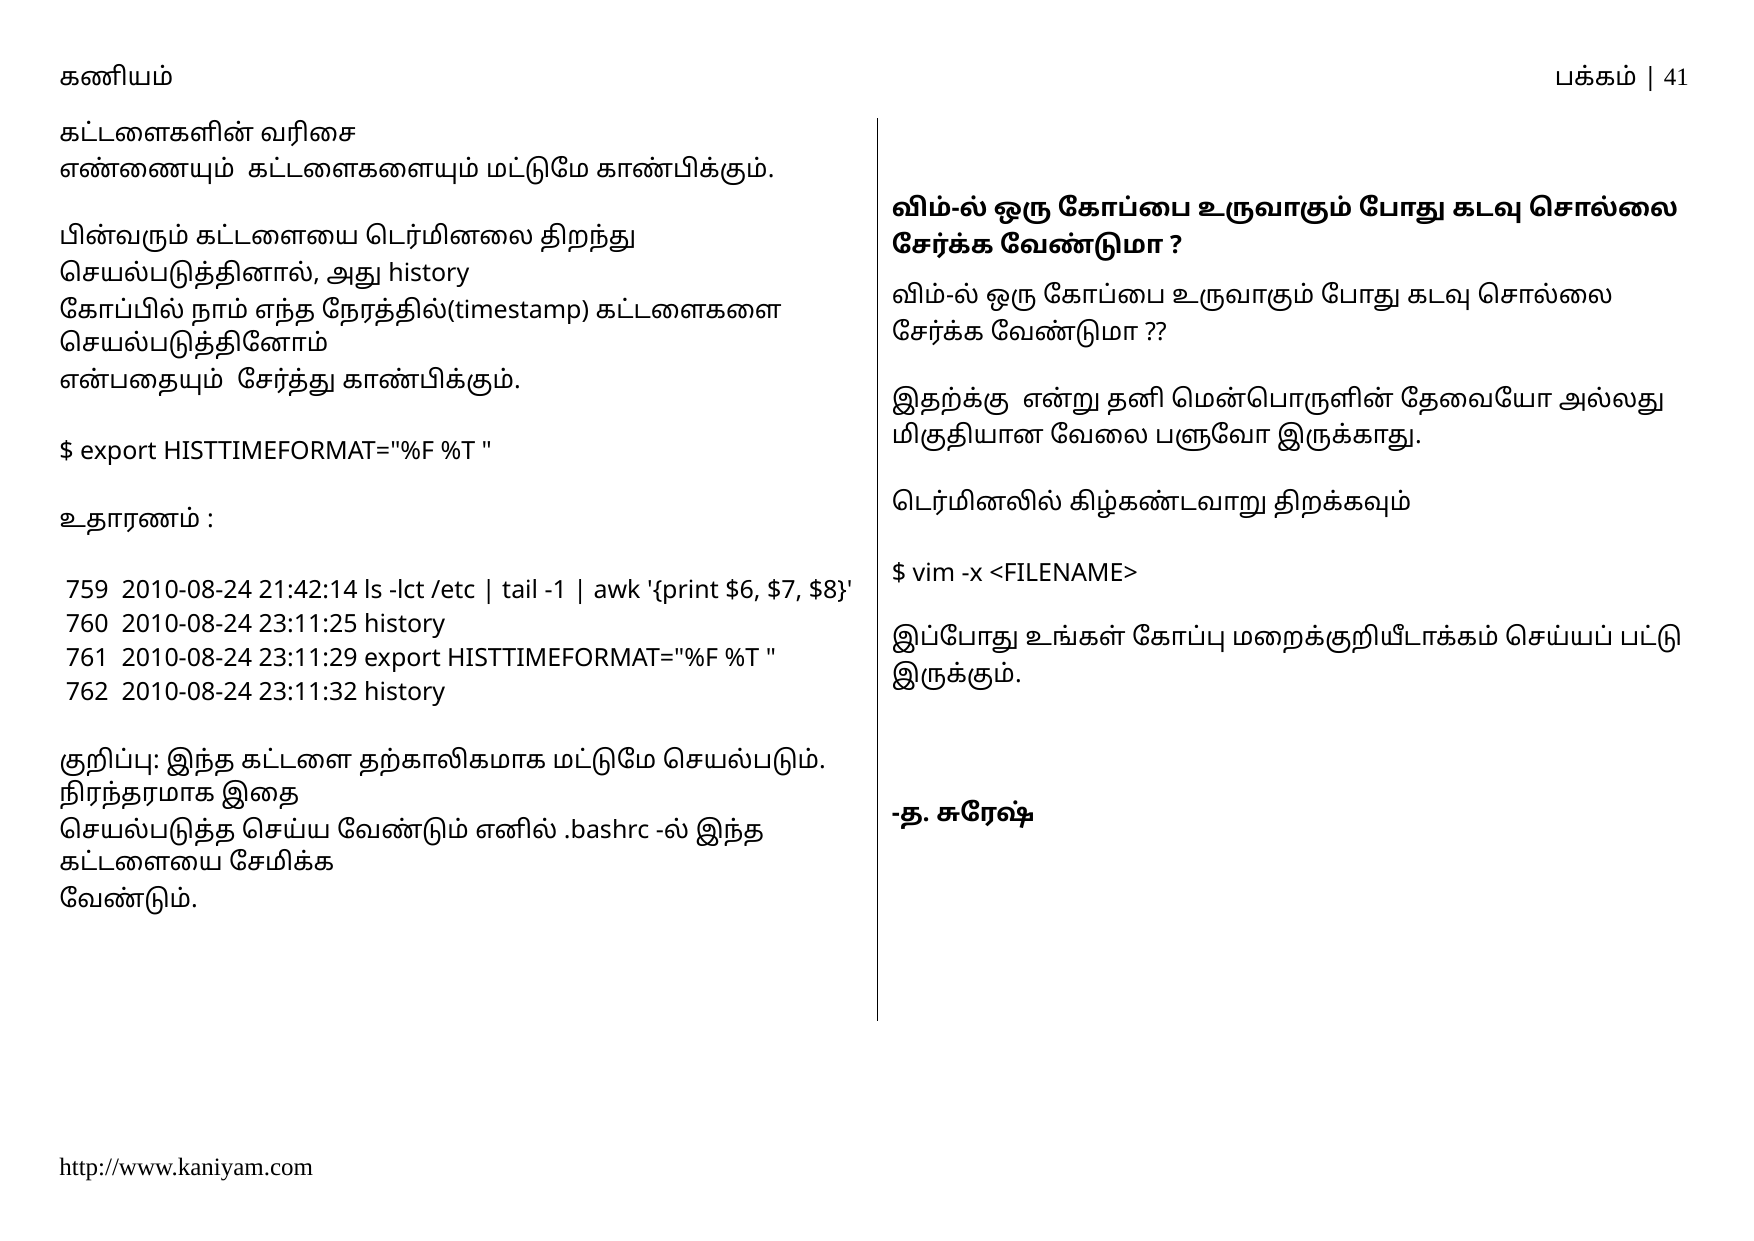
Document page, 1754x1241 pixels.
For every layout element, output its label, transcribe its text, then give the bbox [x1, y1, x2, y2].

subtitle விம்-ல் ஒரு கோப்பை உருவாகும் போது கடவு சொல்லை சேர்க்க வேண்டுமா ?? இதற்க்கு என்று தனி மென்பொருளின் தேவையோ அல்லது மிகுதியான வேலை பளுவோ இருக்காது. டெர்மினலில் கிழ்கண்டவாறு திறக்கவும் $ vim -x <FILENAME> இப்போது உங்கள் கோப்பு மறைக்குறியீடாக்கம் செய்யப் பட்டு இருக்கும். [892, 277, 1695, 693]
subtitle கட்டளைகளின் வரிசை எண்ணையும் கட்டளைகளையும் மட்டுமே காண்பிக்கும். பின்வரும் கட்டளையை டெர்மினலை திறந்து செயல்படுத்தினால், அது history கோப்பில் நாம் எந்த நேரத்தில்(timestamp) கட்டளைகளை செயல்படுத்தினோம் என்பதையும் சேர்த்து காண்பிக்கும். $ export HISTTIMEFORMAT="%F %T " உதாரணம் : 759 2010-08-24 21:42:14 ls -lct /etc | tail -1 | awk '{print $6, $7, $8}' 760 2010-08-24 23:11:25 history 761 2010-08-24 23:11:29 export HISTTIMEFORMAT="%F %T " 762 2010-08-24 23:11:32 history குறிப்பு: இந்த கட்டளை தற்காலிகமாக மட்டுமே செயல்படும். நிரந்தரமாக இதை செயல்படுத்த செய்ய வேண்டும் எனில் .bashrc -ல் இந்த கட்டளையை சேமிக்க வேண்டும். [59, 118, 862, 918]
subtitle -த. சுரேஷ் [892, 795, 1695, 832]
subtitle விம்-ல் ஒரு கோப்பை உருவாகும் போது கடவு சொல்லை சேர்க்க வேண்டுமா ? [892, 190, 1695, 264]
